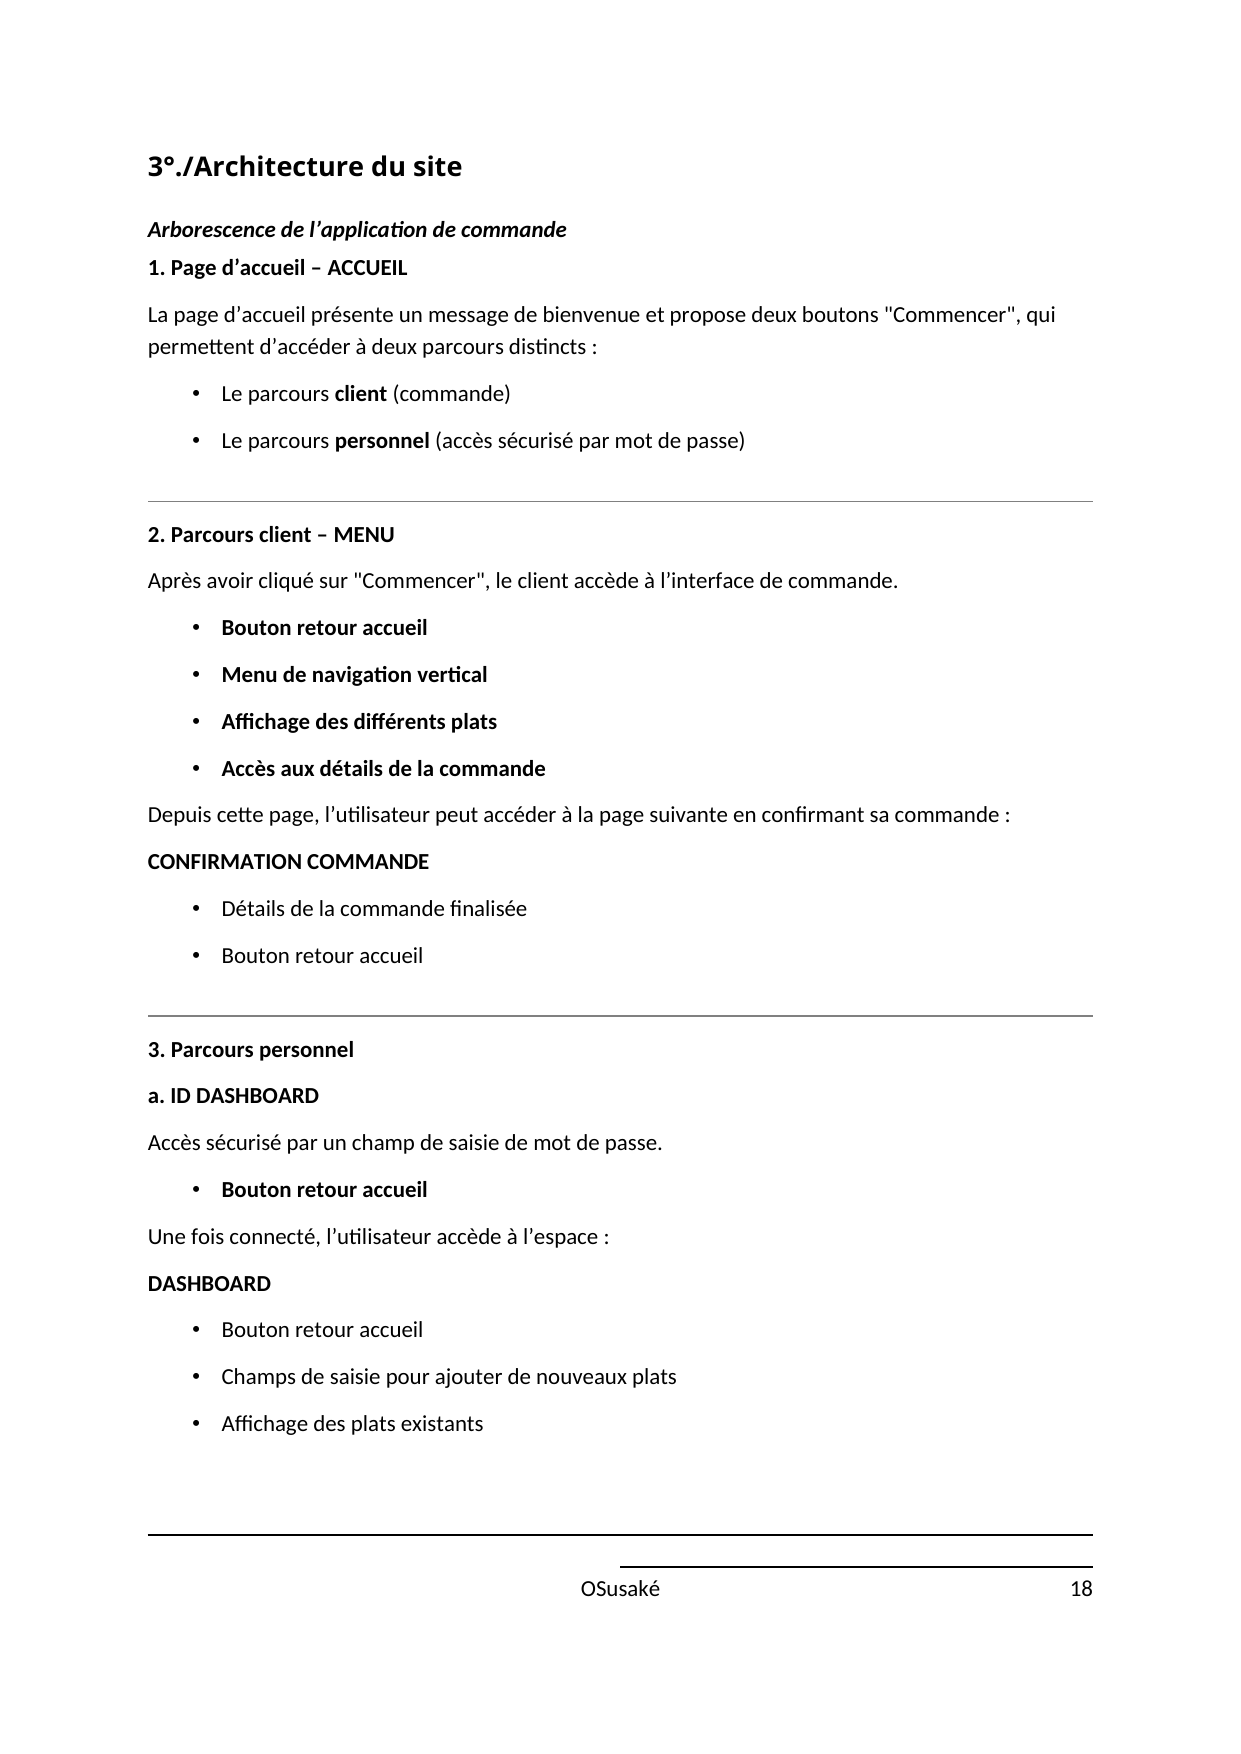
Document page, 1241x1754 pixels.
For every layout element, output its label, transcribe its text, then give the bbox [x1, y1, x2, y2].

list Bouton retour accueil [192, 1315, 1093, 1343]
list Bouton retour accueil [192, 613, 1093, 641]
text Accès sécurisé par un champ de saisie de mot de passe. [148, 1128, 1093, 1156]
list Le parcours client (commande) [192, 379, 1093, 407]
list Champs de saisie pour ajouter de nouveaux plats [192, 1362, 1093, 1390]
text Après avoir cliqué sur "Commencer", le client accède à l’interface de commande. [148, 567, 1093, 595]
text CONFIRMATION COMMANDE [148, 847, 1093, 875]
text DASHBOARD [148, 1269, 1093, 1297]
list Affichage des différents plats [192, 707, 1093, 735]
subtitle Arborescence de l’application de commande [148, 215, 1093, 243]
list Menu de navigation vertical [192, 660, 1093, 688]
subtitle 3. Parcours personnel [148, 1035, 1093, 1063]
list Détails de la commande finalisée [192, 894, 1093, 922]
text La page d’accueil présente un message de bienvenue et propose deux boutons "Commencer", qui permettent d’accéder à deux parcours distincts : [148, 300, 1093, 360]
list Bouton retour accueil [192, 1175, 1093, 1203]
subtitle 3°./Architecture du site [148, 148, 1093, 184]
list Affichage des plats existants [192, 1409, 1093, 1437]
subtitle 1. Page d’accueil – ACCUEIL [148, 253, 1093, 281]
subtitle a. ID DASHBOARD [148, 1082, 1093, 1109]
list Bouton retour accueil [192, 941, 1093, 969]
list Accès aux détails de la commande [192, 754, 1093, 782]
text Une fois connecté, l’utilisateur accède à l’espace : [148, 1222, 1093, 1250]
subtitle 2. Parcours client – MENU [148, 520, 1093, 548]
list Le parcours personnel (accès sécurisé par mot de passe) [192, 426, 1093, 454]
text Depuis cette page, l’utilisateur peut accéder à la page suivante en confirmant sa commande : [148, 801, 1093, 828]
